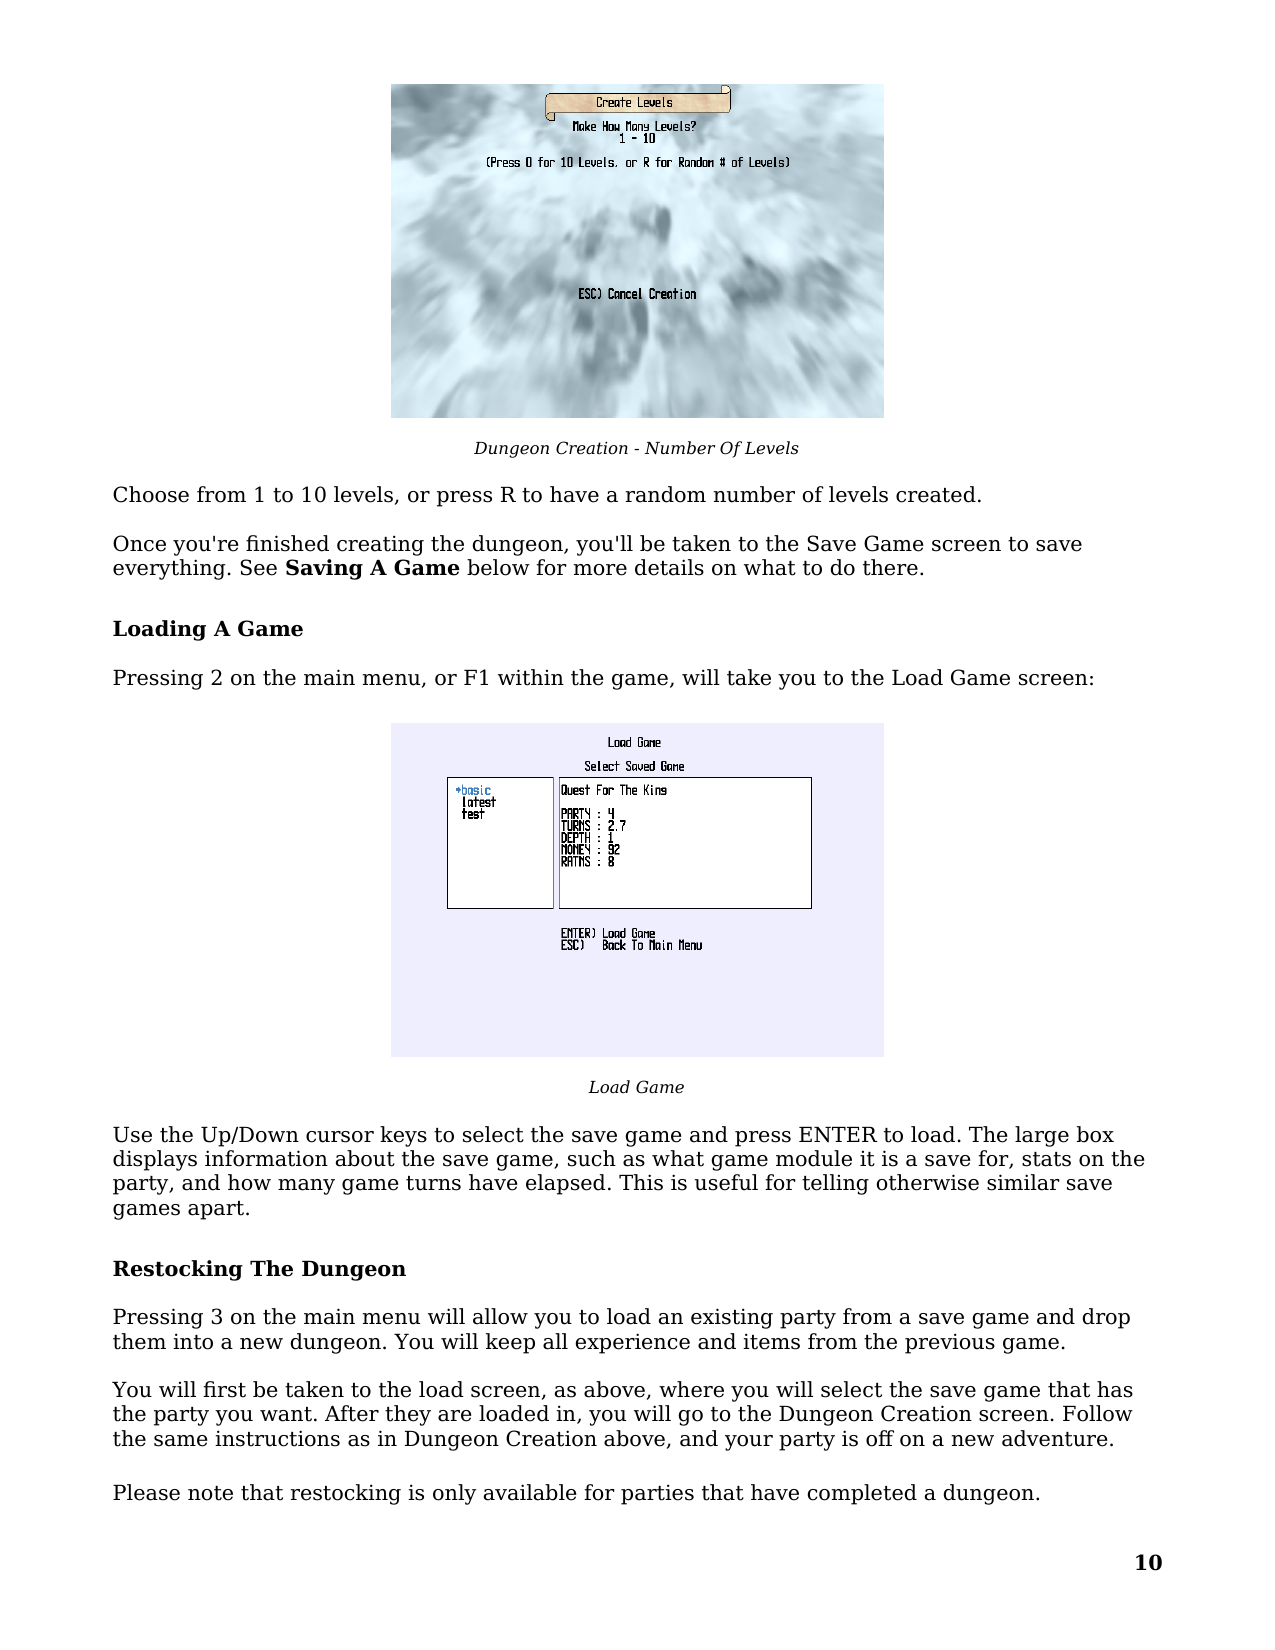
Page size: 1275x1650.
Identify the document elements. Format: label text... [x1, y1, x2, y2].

subtitle Loading A Game [112, 617, 1162, 642]
text You will first be taken to the load screen, as above, where you will select the save game that has the party you want. After they are loaded in, you will go to the Dungeon Creation screen. Follow the same instructions as in Dungeon Creation above, and your party is off on a new adventure. [112, 1378, 1162, 1451]
text Pressing 2 on the main menu, or F1 within the game, will take you to the Load Game screen: [112, 666, 1162, 690]
text Use the Up/Down cursor keys to select the save game and press ENTER to load. The large box displays information about the save game, such as what game module it is a save for, stats on the party, and how many game turns have elapsed. This is useful for telling otherwise similar save games apart. [112, 1123, 1162, 1220]
text Dungeon Creation - Number Of Levels [112, 439, 1162, 458]
picture [391, 84, 884, 418]
text Load Game [112, 1078, 1162, 1098]
picture [391, 723, 884, 1057]
subtitle Restocking The Dungeon [112, 1257, 1162, 1281]
text Choose from 1 to 10 levels, or press R to have a random number of levels created. [112, 483, 1162, 507]
text Pressing 3 on the main menu will allow you to load an existing party from a save game and drop them into a new dungeon. You will keep all experience and items from the previous game. [112, 1305, 1162, 1354]
text Please note that restocking is only available for parties that have completed a dungeon. [112, 1481, 1162, 1505]
text Once you're finished creating the dungeon, you'll be taken to the Save Game screen to save everything. See Saving A Game below for more details on what to do there. [112, 532, 1162, 581]
